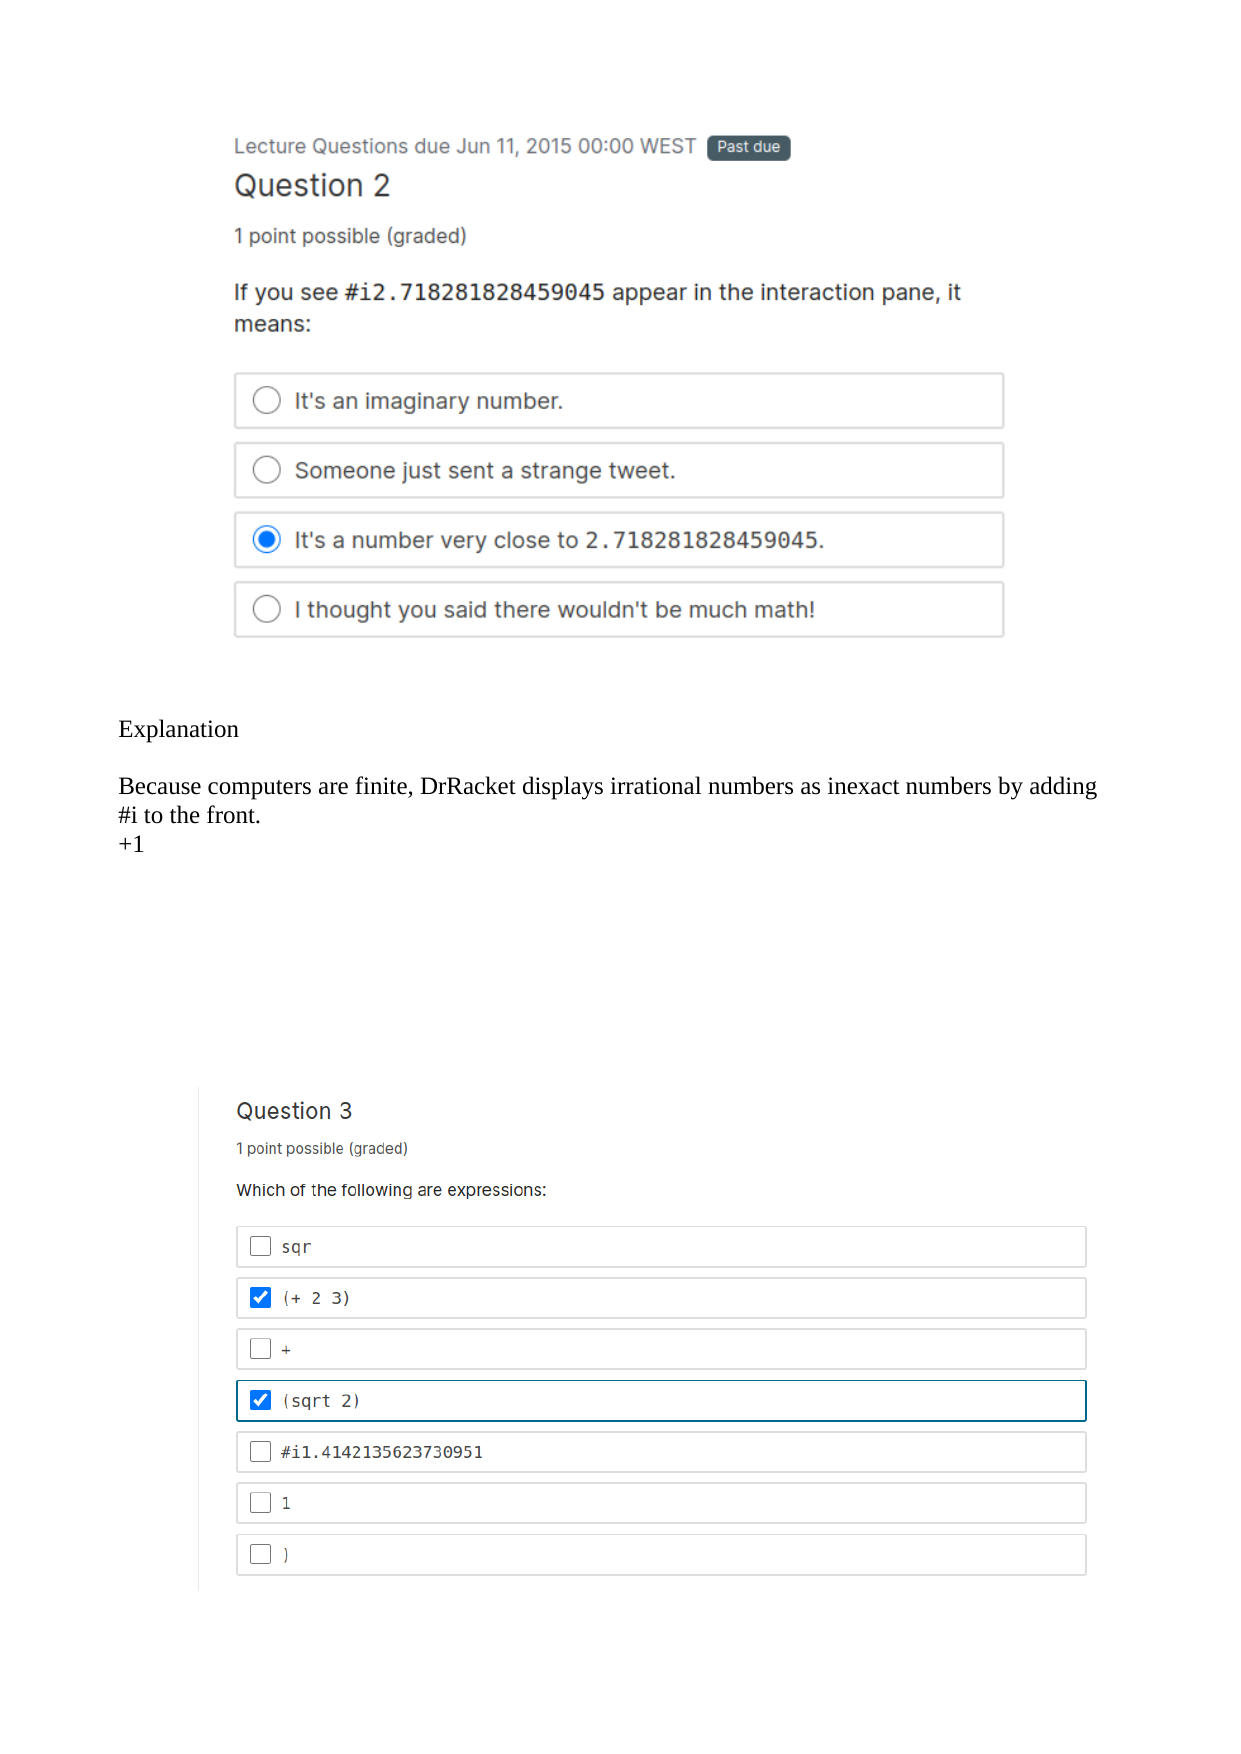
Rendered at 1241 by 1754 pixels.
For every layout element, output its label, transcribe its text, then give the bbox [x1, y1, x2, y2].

text Explanation [118, 714, 1122, 743]
picture [215, 118, 1025, 657]
text +1 [118, 829, 1122, 858]
picture [133, 1087, 1107, 1591]
text Because computers are finite, DrRacket displays irrational numbers as inexact numbers by adding #i to the front. [118, 771, 1122, 829]
